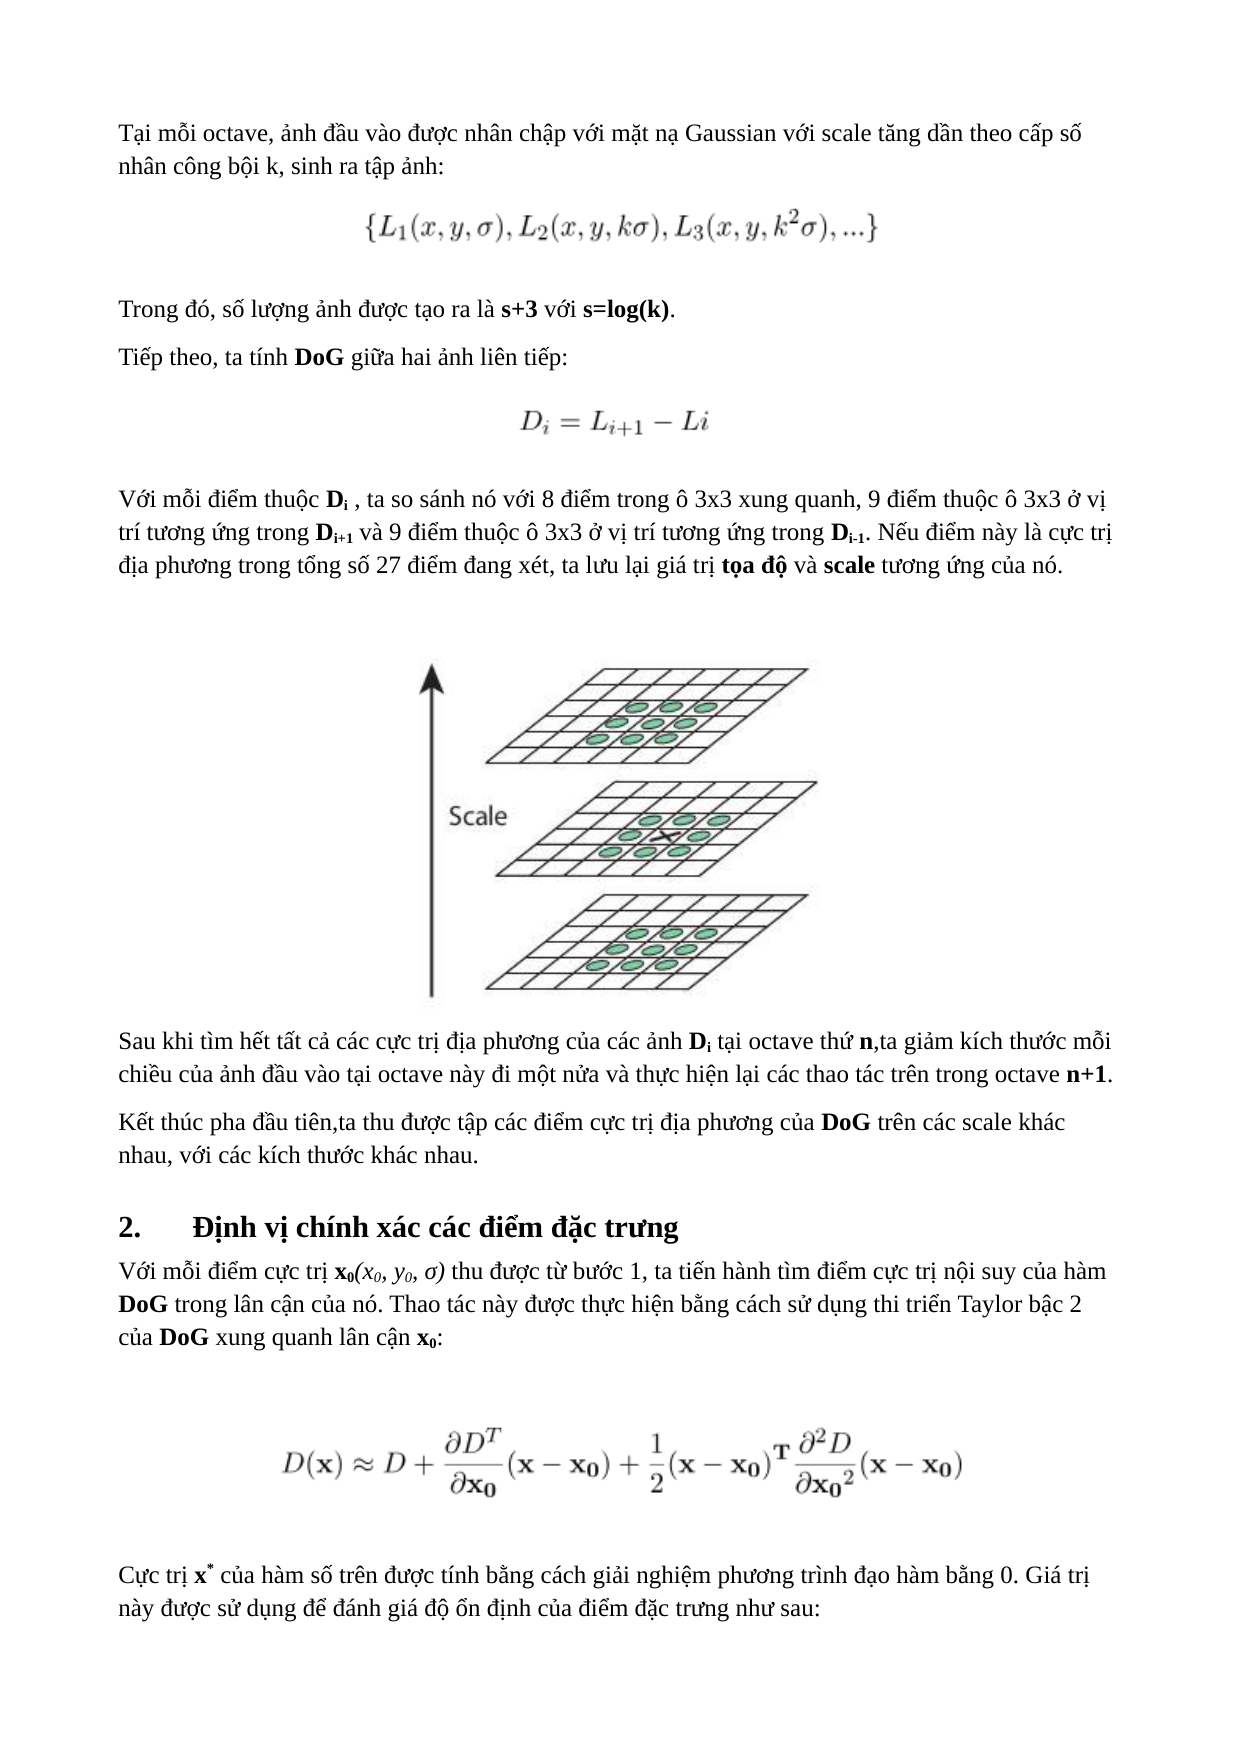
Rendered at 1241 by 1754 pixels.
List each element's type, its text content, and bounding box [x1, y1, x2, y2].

picture [270, 1417, 970, 1518]
text Với mỗi điểm thuộc Di , ta so sánh nó với 8 điểm trong ô 3x3 xung quanh, 9 điểm thuộc ô 3x3 ở vị trí tương ứng trong Di+1 và 9 điểm thuộc ô 3x3 ở vị trí tương ứng trong Di-1. Nếu điểm này là cực trị địa phương trong tổng số 27 điểm đang xét, ta lưu lại giá trị tọa độ và scale tương ứng của nó. [118, 484, 1122, 579]
picture [394, 645, 846, 1012]
picture [494, 389, 746, 457]
subtitle Định vị chính xác các điểm đặc trưng [118, 1208, 1122, 1244]
text Trong đó, số lượng ảnh được tạo ra là s+3 với s=log(k). [118, 294, 1122, 323]
picture [348, 198, 892, 262]
text Sau khi tìm hết tất cả các cực trị địa phương của các ảnh Di tại octave thứ n,ta giảm kích thước mỗi chiều của ảnh đầu vào tại octave này đi một nửa và thực hiện lại các thao tác trên trong octave n+1. [118, 1026, 1122, 1088]
text Tại mỗi octave, ảnh đầu vào được nhân chập với mặt nạ Gaussian với scale tăng dần theo cấp số nhân công bội k, sinh ra tập ảnh: [118, 118, 1122, 180]
text Kết thúc pha đầu tiên,ta thu được tập các điểm cực trị địa phương của DoG trên các scale khác nhau, với các kích thước khác nhau. [118, 1107, 1122, 1169]
text Cực trị x* của hàm số trên được tính bằng cách giải nghiệm phương trình đạo hàm bằng 0. Giá trị này được sử dụng để đánh giá độ ổn định của điểm đặc trưng như sau: [118, 1560, 1122, 1622]
text Với mỗi điểm cực trị x0(x0, y0, σ) thu được từ bước 1, ta tiến hành tìm điểm cực trị nội suy của hàm DoG trong lân cận của nó. Thao tác này được thực hiện bằng cách sử dụng thi triển Taylor bậc 2 của DoG xung quanh lân cận x0: [118, 1256, 1122, 1351]
text Tiếp theo, ta tính DoG giữa hai ảnh liên tiếp: [118, 342, 1122, 370]
